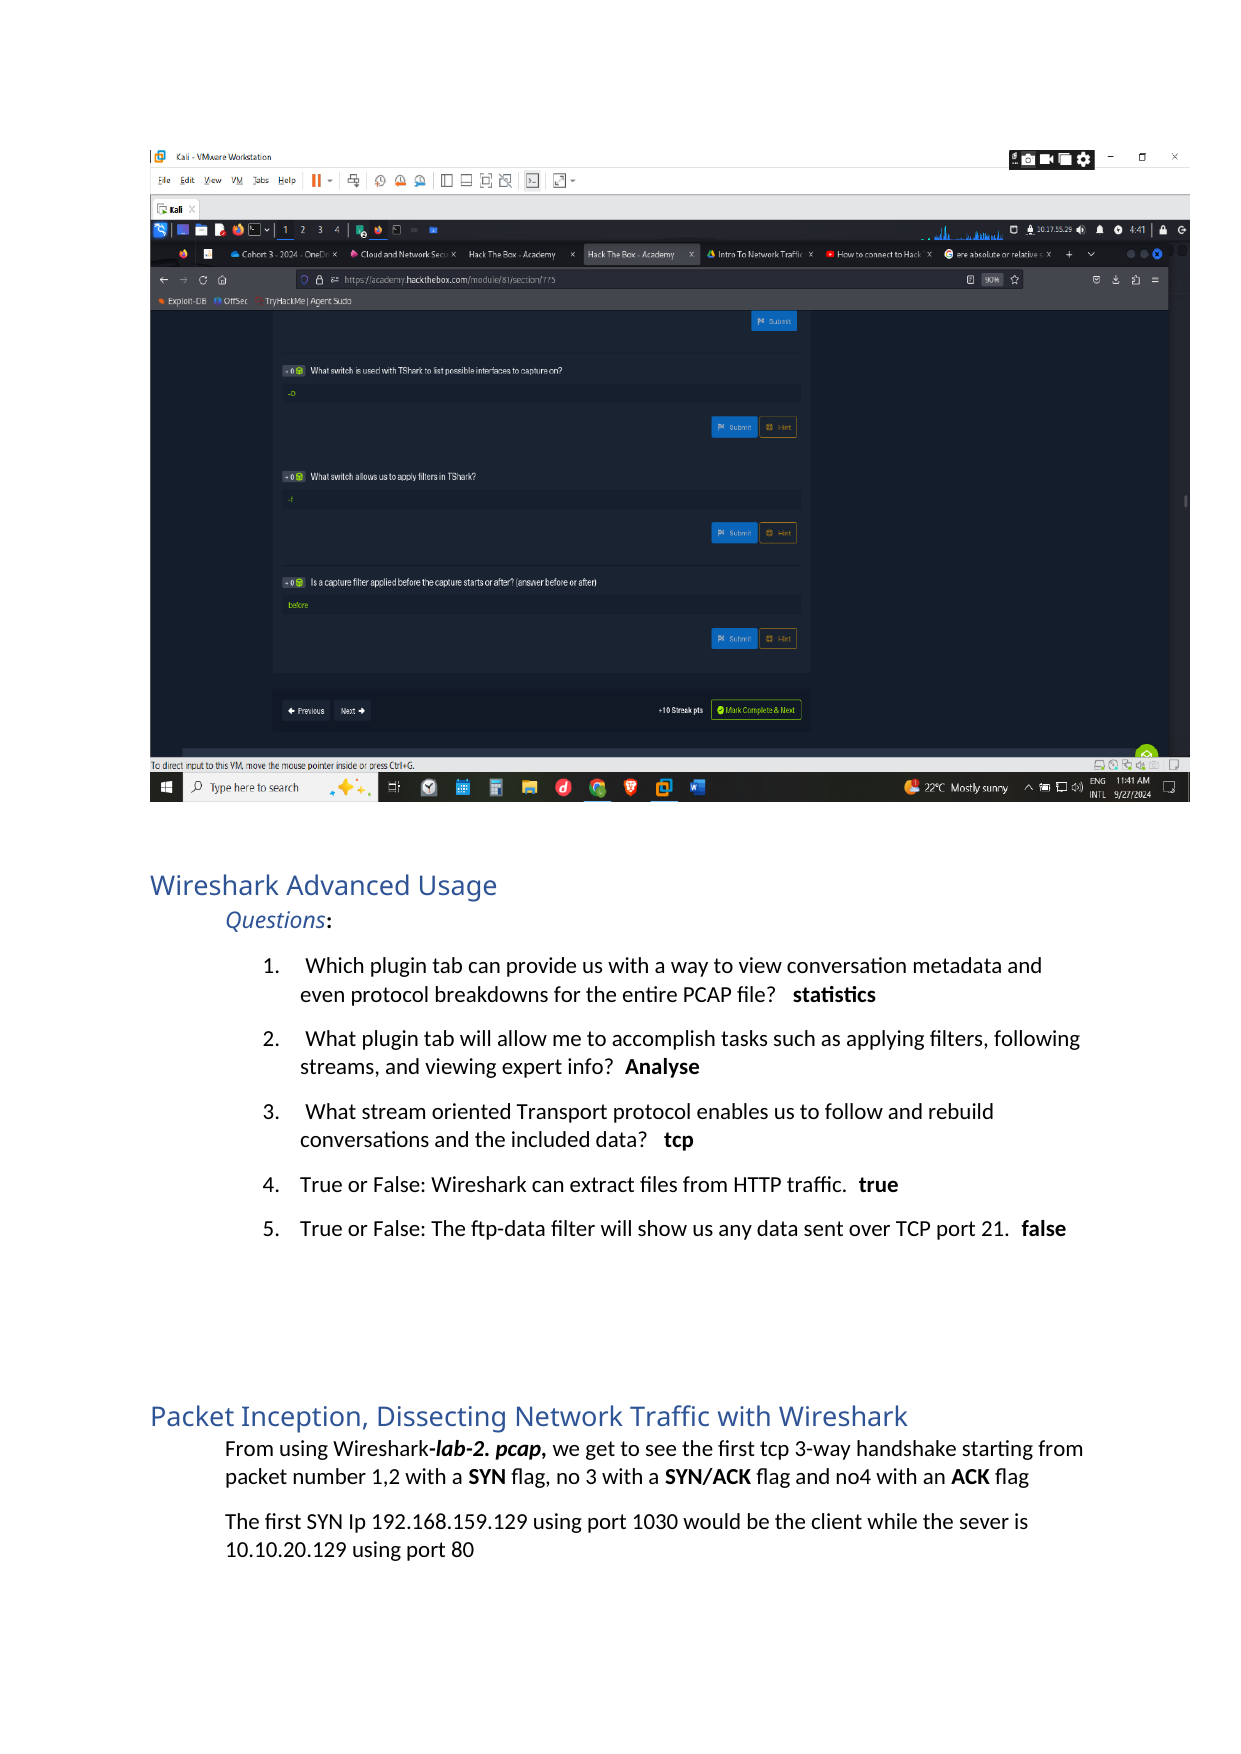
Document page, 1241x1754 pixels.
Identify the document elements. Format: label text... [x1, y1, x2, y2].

list True or False: The ftp-data filter will show us any data sent over TCP port 21. false [262, 1214, 1090, 1242]
subtitle Wireshark Advanced Usage [150, 867, 1090, 904]
subtitle Packet Inception, Dissecting Network Traffic with Wireshark [150, 1397, 1090, 1434]
text Questions: [225, 904, 1090, 935]
list What stream oriented Transport protocol enables us to follow and rebuild conversations and the included data? tcp [262, 1097, 1090, 1153]
list What plugin tab will allow me to accomplish tasks such as applying filters, following streams, and viewing expert info? Analyse [262, 1024, 1090, 1080]
text The first SYN Ip 192.168.159.129 using port 1030 would be the client while the sever is 10.10.20.129 using port 80 [225, 1507, 1090, 1563]
list Which plugin tab can provide us with a way to view conversation metadata and even protocol breakdowns for the entire PCAP file? statistics [262, 952, 1090, 1008]
list True or False: Wireshark can extract files from HTTP traffic. true [262, 1170, 1090, 1198]
text From using Wireshark-lab-2. pcap, we get to see the first tcp 3-way handshake starting from packet number 1,2 with a SYN flag, no 3 with a SYN/ACK flag and no4 with an ACK flag [225, 1434, 1090, 1490]
